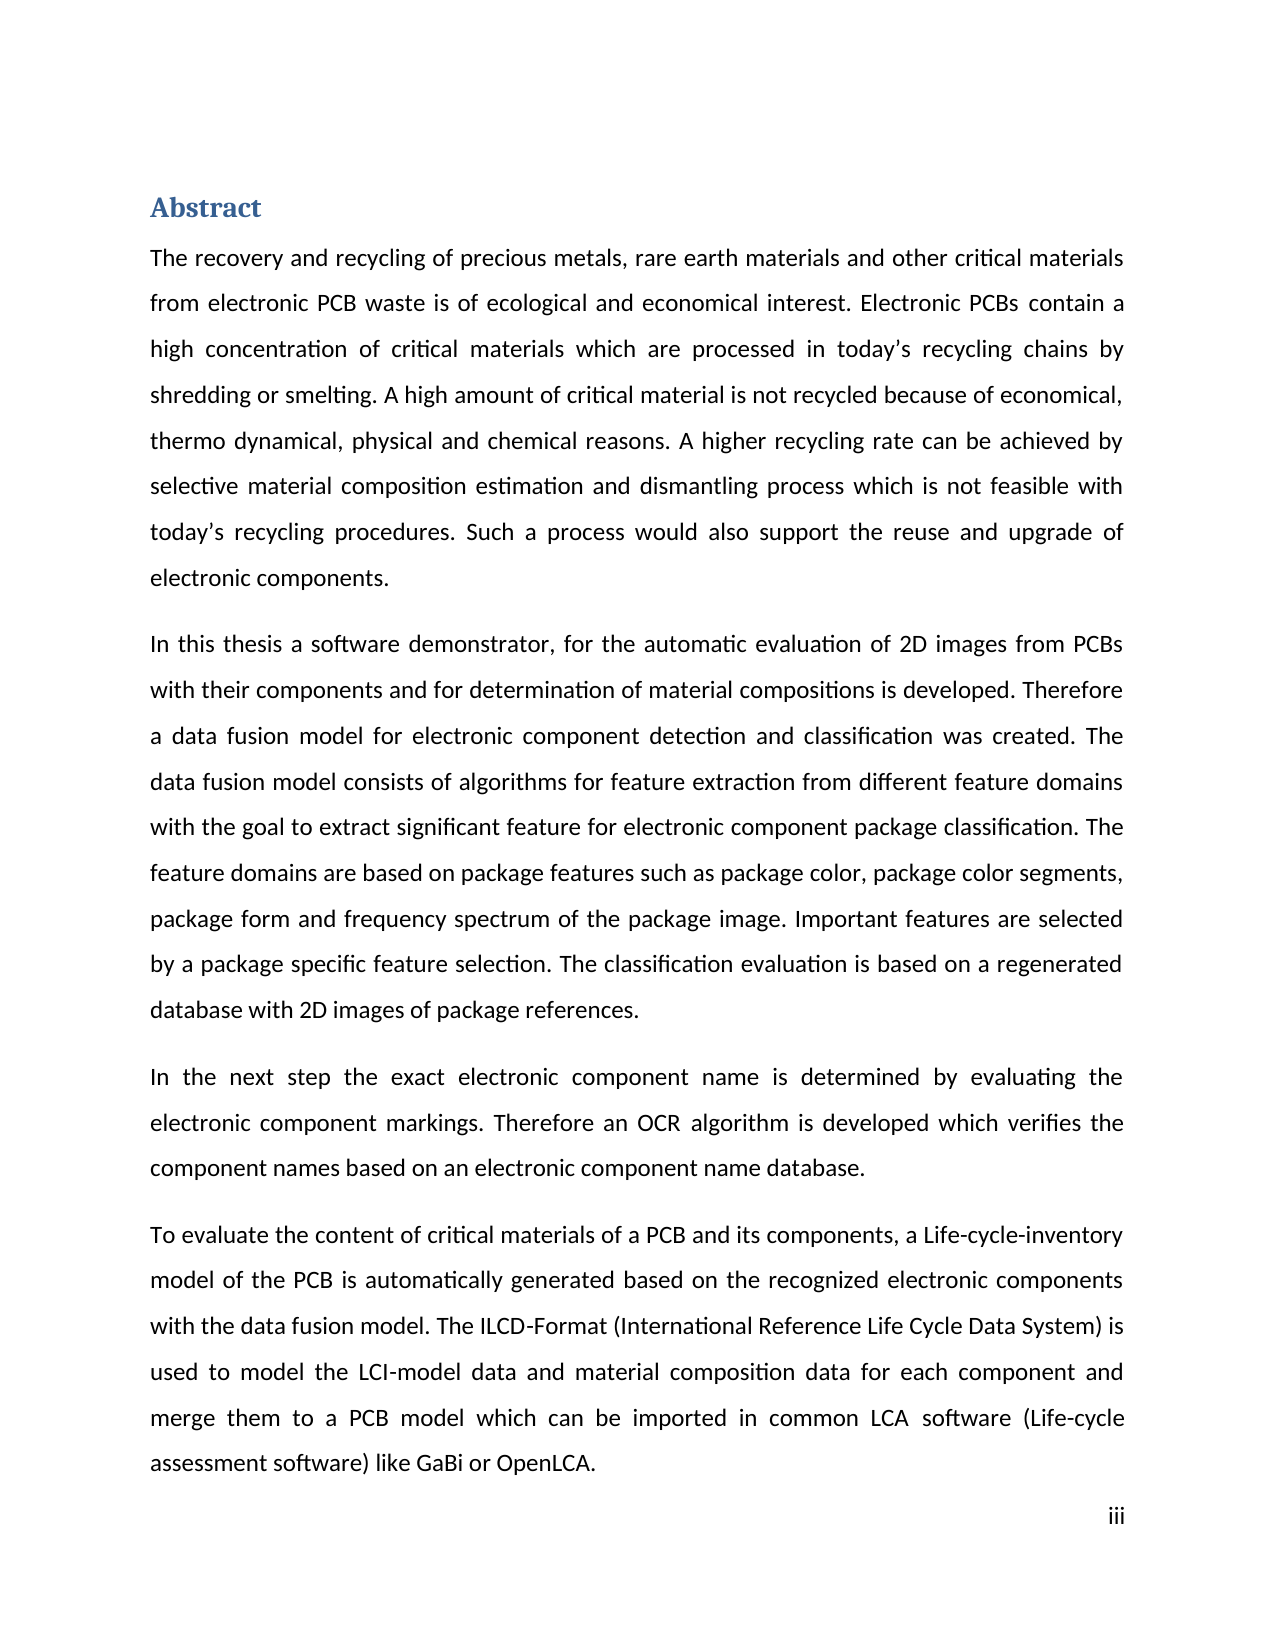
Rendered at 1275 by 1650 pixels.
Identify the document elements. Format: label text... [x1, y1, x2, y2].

subtitle Abstract [150, 192, 1125, 225]
text The recovery and recycling of precious metals, rare earth materials and other critical materials from electronic PCB waste is of ecological and economical interest. Electronic PCBs contain a high concentration of critical materials which are processed in today’s recycling chains by shredding or smelting. A high amount of critical material is not recycled because of economical, thermo dynamical, physical and chemical reasons. A higher recycling rate can be achieved by selective material composition estimation and dismantling process which is not feasible with today’s recycling procedures. Such a process would also support the reuse and upgrade of electronic components. [150, 242, 1125, 592]
text In this thesis a software demonstrator, for the automatic evaluation of 2D images from PCBs with their components and for determination of material compositions is developed. Therefore a data fusion model for electronic component detection and classification was created. The data fusion model consists of algorithms for feature extraction from different feature domains with the goal to extract significant feature for electronic component package classification. The feature domains are based on package features such as package color, package color segments, package form and frequency spectrum of the package image. Important features are selected by a package specific feature selection. The classification evaluation is based on a regenerated database with 2D images of package references. [150, 628, 1125, 1025]
text In the next step the exact electronic component name is determined by evaluating the electronic component markings. Therefore an OCR algorithm is developed which verifies the component names based on an electronic component name database. [150, 1061, 1125, 1183]
text To evaluate the content of critical materials of a PCB and its components, a Life-cycle-inventory model of the PCB is automatically generated based on the recognized electronic components with the data fusion model. The ILCD-Format (International Reference Life Cycle Data System) is used to model the LCI-model data and material composition data for each component and merge them to a PCB model which can be imported in common LCA software (Life-cycle assessment software) like GaBi or OpenLCA. [150, 1219, 1125, 1478]
